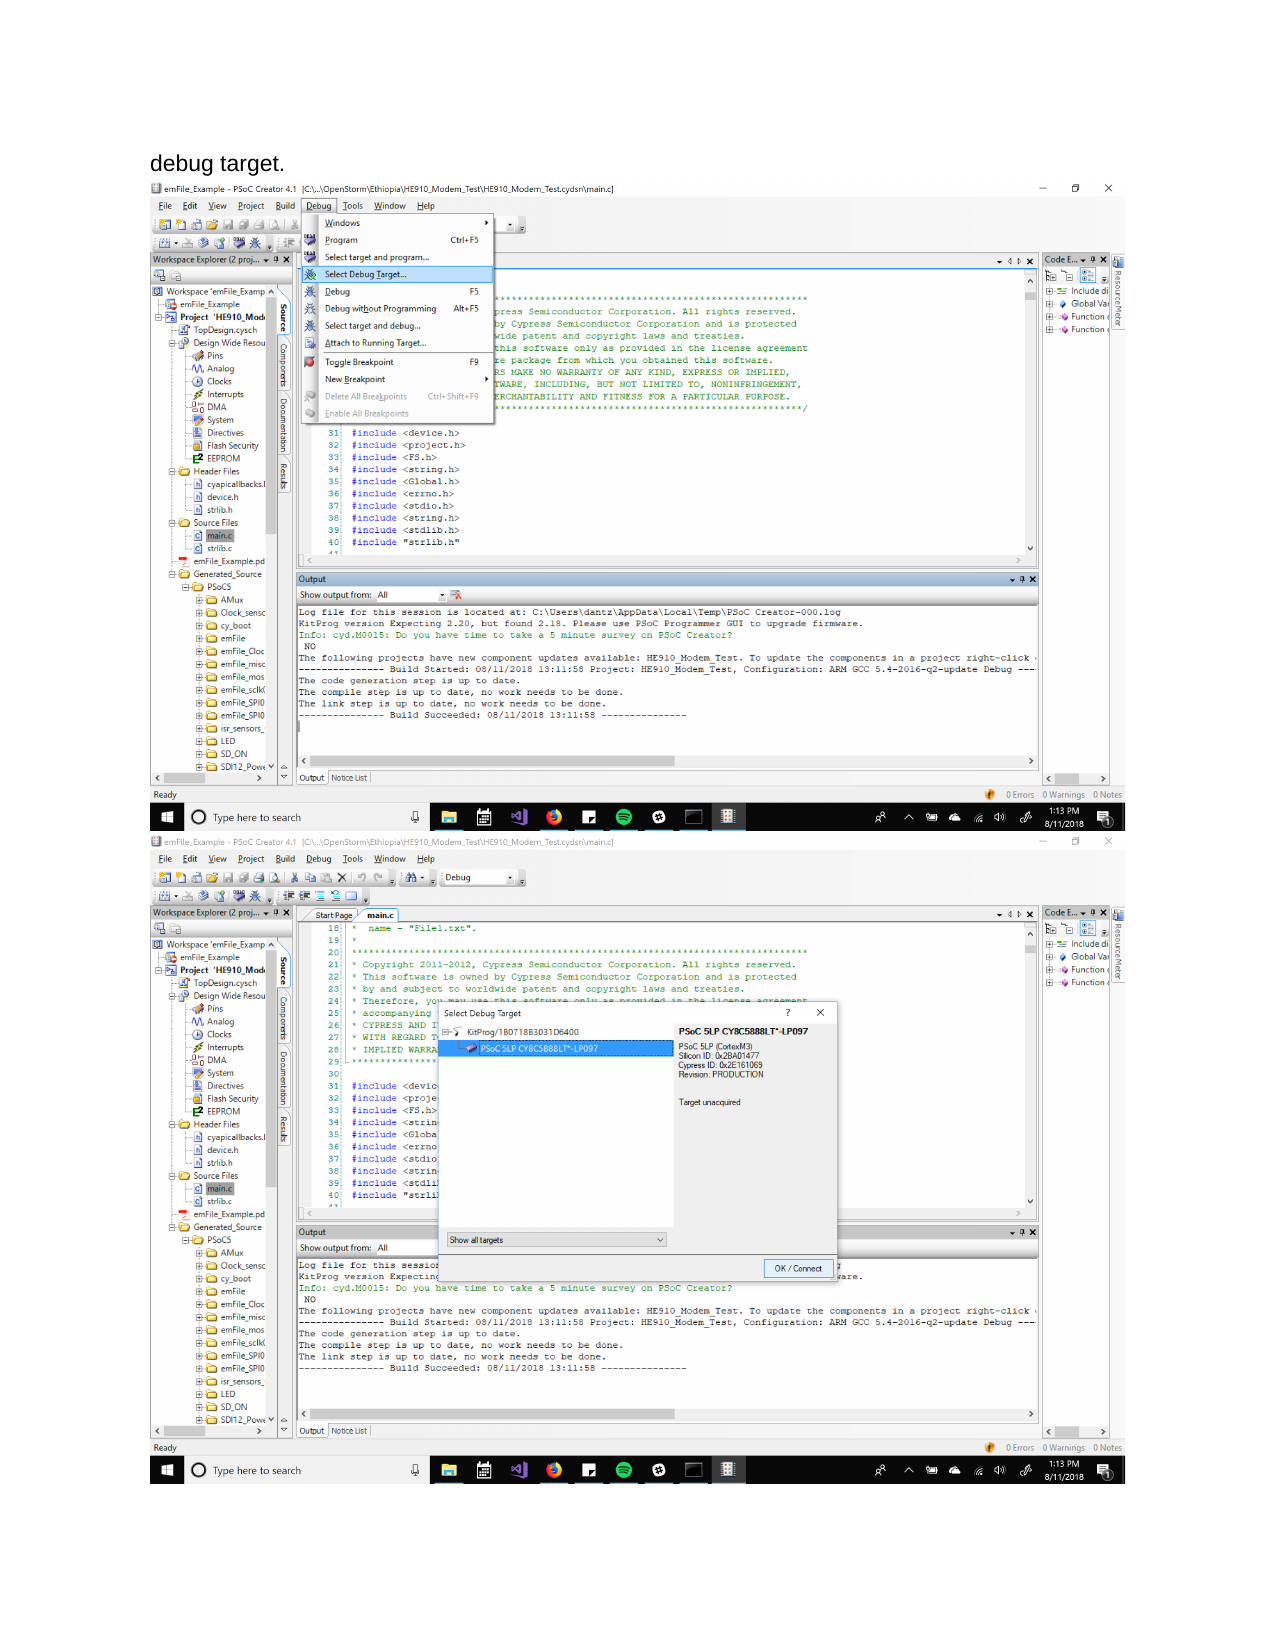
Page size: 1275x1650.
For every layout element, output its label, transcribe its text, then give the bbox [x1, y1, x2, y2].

picture [150, 834, 1125, 1484]
text debug target. [150, 150, 1125, 176]
picture [150, 180, 1125, 831]
